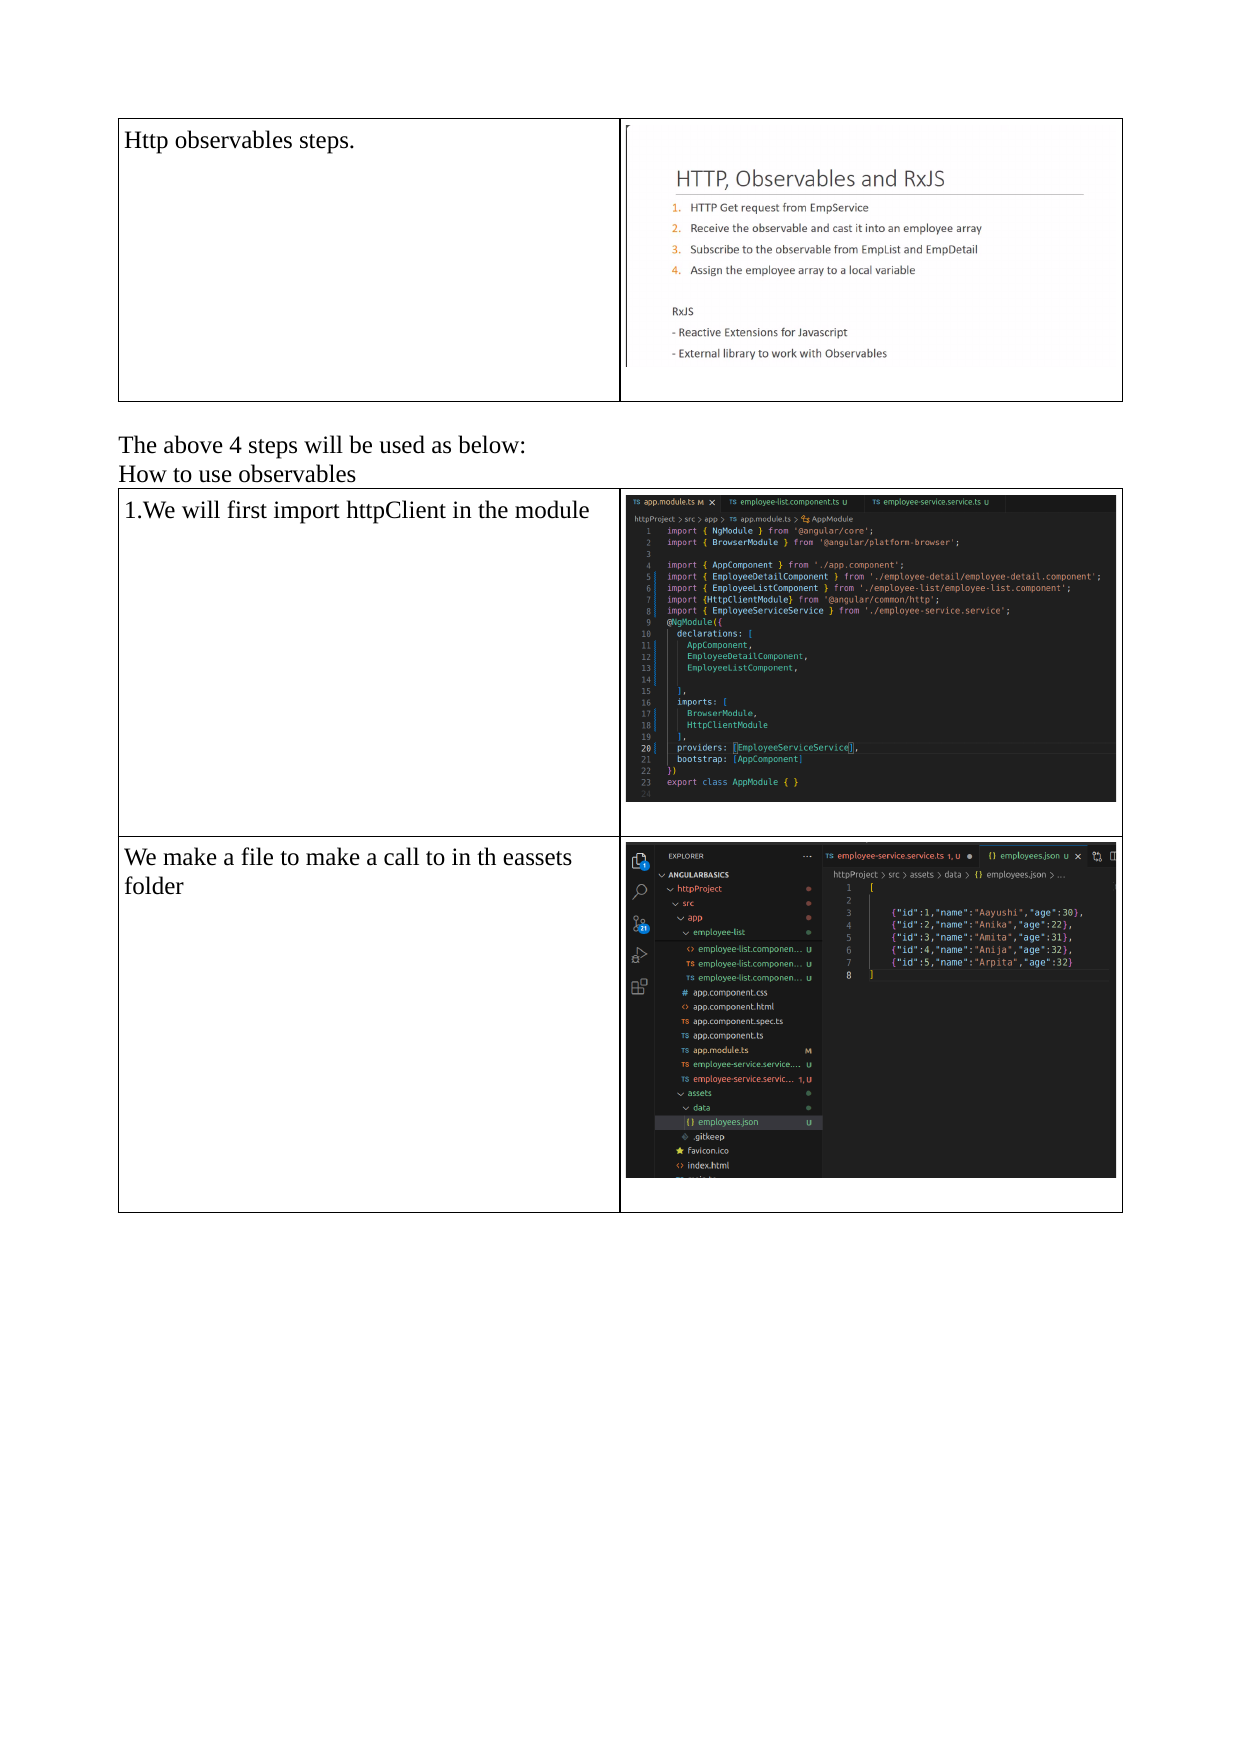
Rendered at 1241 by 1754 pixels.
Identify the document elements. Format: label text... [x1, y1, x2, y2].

text How to use observables [118, 459, 1122, 488]
picture [625, 125, 1117, 367]
picture [625, 495, 1117, 802]
text The above 4 steps will be used as below: [118, 431, 1122, 459]
picture [625, 842, 1117, 1178]
table_header 1.We will first import httpClient in the module [119, 489, 619, 836]
table_cell [621, 119, 1122, 401]
table_cell [621, 837, 1122, 1212]
table_header [621, 489, 1122, 836]
table_cell Http observables steps. [119, 119, 619, 401]
table_cell We make a file to make a call to in th eassets folder [119, 837, 619, 1212]
